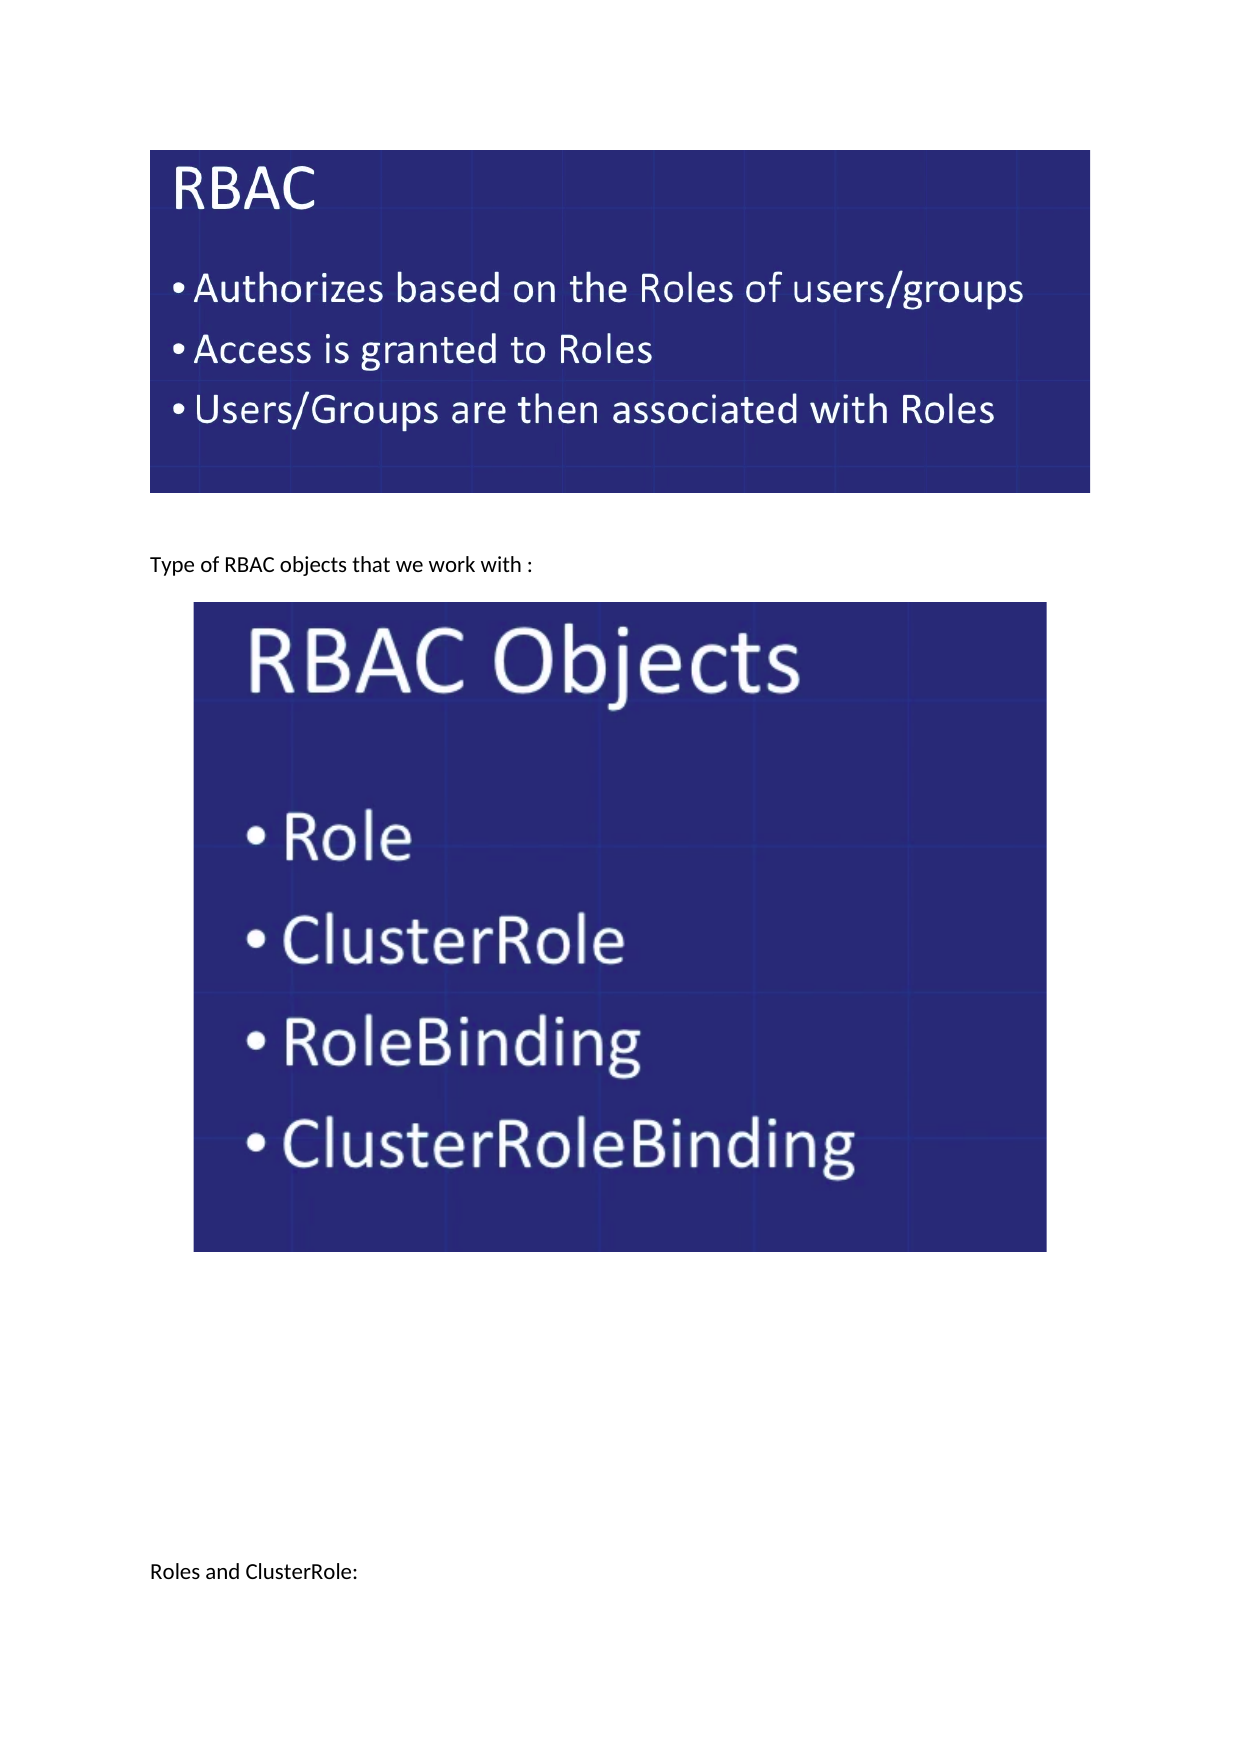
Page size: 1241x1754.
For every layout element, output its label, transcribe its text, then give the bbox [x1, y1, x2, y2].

picture [193, 602, 1047, 1252]
text Type of RBAC objects that we work with : [150, 550, 1090, 578]
text Roles and ClusterRole: [150, 1557, 1090, 1585]
picture [150, 150, 1091, 493]
